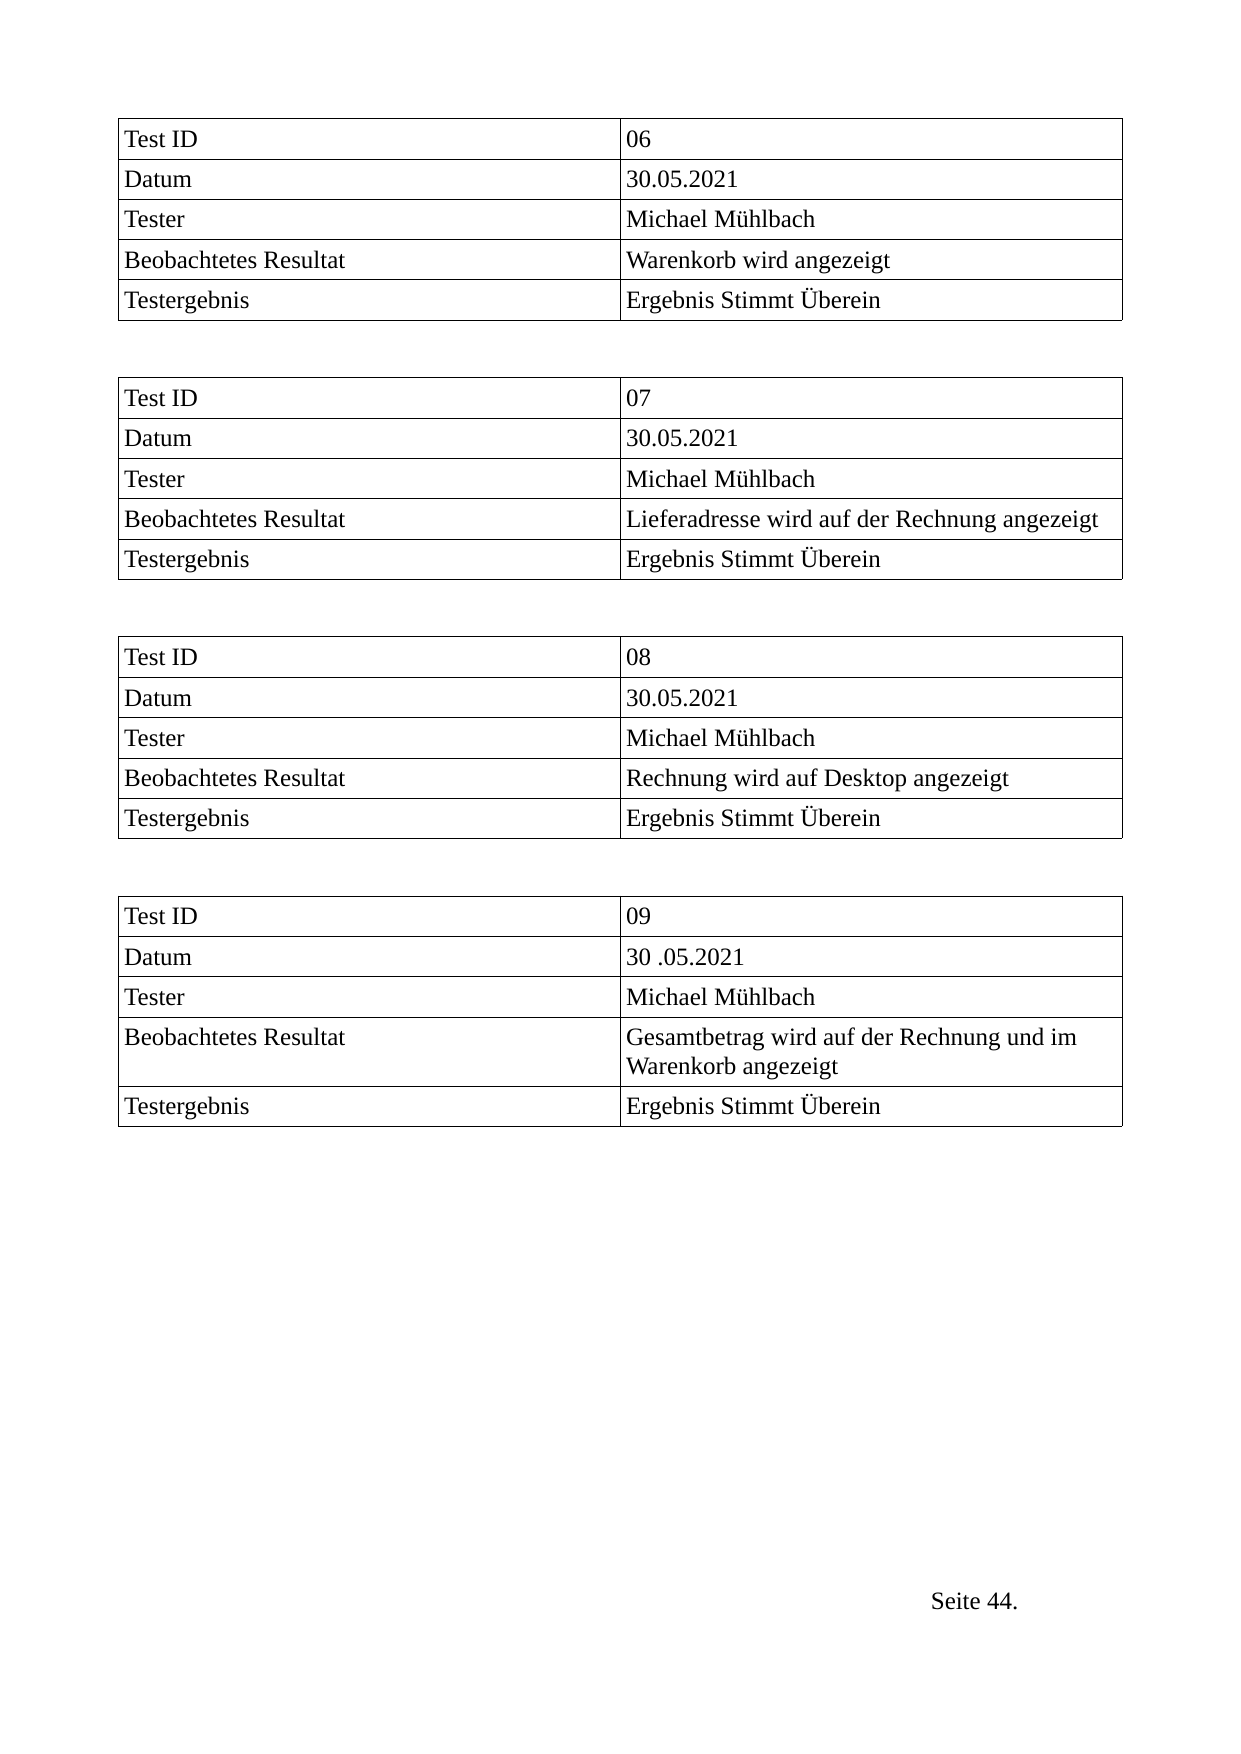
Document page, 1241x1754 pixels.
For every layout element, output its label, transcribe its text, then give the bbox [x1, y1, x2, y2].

table_cell Gesamtbetrag wird auf der Rechnung und im Warenkorb angezeigt [621, 1018, 1122, 1086]
table_header 06 [621, 119, 1122, 158]
table_cell Tester [119, 977, 620, 1017]
table_cell Beobachtetes Resultat [119, 240, 620, 279]
table_cell Beobachtetes Resultat [119, 499, 620, 538]
table_cell Testergebnis [119, 1087, 620, 1126]
table_header Test ID [119, 637, 620, 677]
table_cell Tester [119, 718, 620, 757]
text Seite 44. [118, 1586, 1122, 1615]
table_cell Michael Mühlbach [621, 977, 1122, 1017]
table_cell Datum [119, 678, 620, 717]
table_cell Tester [119, 459, 620, 498]
table_cell Lieferadresse wird auf der Rechnung angezeigt [621, 499, 1122, 538]
table_cell Michael Mühlbach [621, 718, 1122, 757]
table_cell Datum [119, 937, 620, 976]
table_cell Tester [119, 200, 620, 239]
table_cell 30.05.2021 [621, 160, 1122, 199]
table_cell 30 .05.2021 [621, 937, 1122, 976]
table_cell Warenkorb wird angezeigt [621, 240, 1122, 279]
table_cell 30.05.2021 [621, 419, 1122, 458]
table_header 09 [621, 897, 1122, 936]
table_cell Ergebnis Stimmt Überein [621, 540, 1122, 579]
table_cell Beobachtetes Resultat [119, 759, 620, 798]
table_cell Datum [119, 160, 620, 199]
table_cell 30.05.2021 [621, 678, 1122, 717]
table_header Test ID [119, 378, 620, 418]
table_header 08 [621, 637, 1122, 677]
table_cell Beobachtetes Resultat [119, 1018, 620, 1086]
table_cell Testergebnis [119, 540, 620, 579]
table_header Test ID [119, 897, 620, 936]
table_cell Ergebnis Stimmt Überein [621, 280, 1122, 320]
table_header 07 [621, 378, 1122, 418]
table_cell Michael Mühlbach [621, 200, 1122, 239]
table_cell Testergebnis [119, 799, 620, 838]
table_cell Ergebnis Stimmt Überein [621, 799, 1122, 838]
table_cell Testergebnis [119, 280, 620, 320]
table_cell Ergebnis Stimmt Überein [621, 1087, 1122, 1126]
table_header Test ID [119, 119, 620, 158]
table_cell Rechnung wird auf Desktop angezeigt [621, 759, 1122, 798]
table_cell Datum [119, 419, 620, 458]
table_cell Michael Mühlbach [621, 459, 1122, 498]
